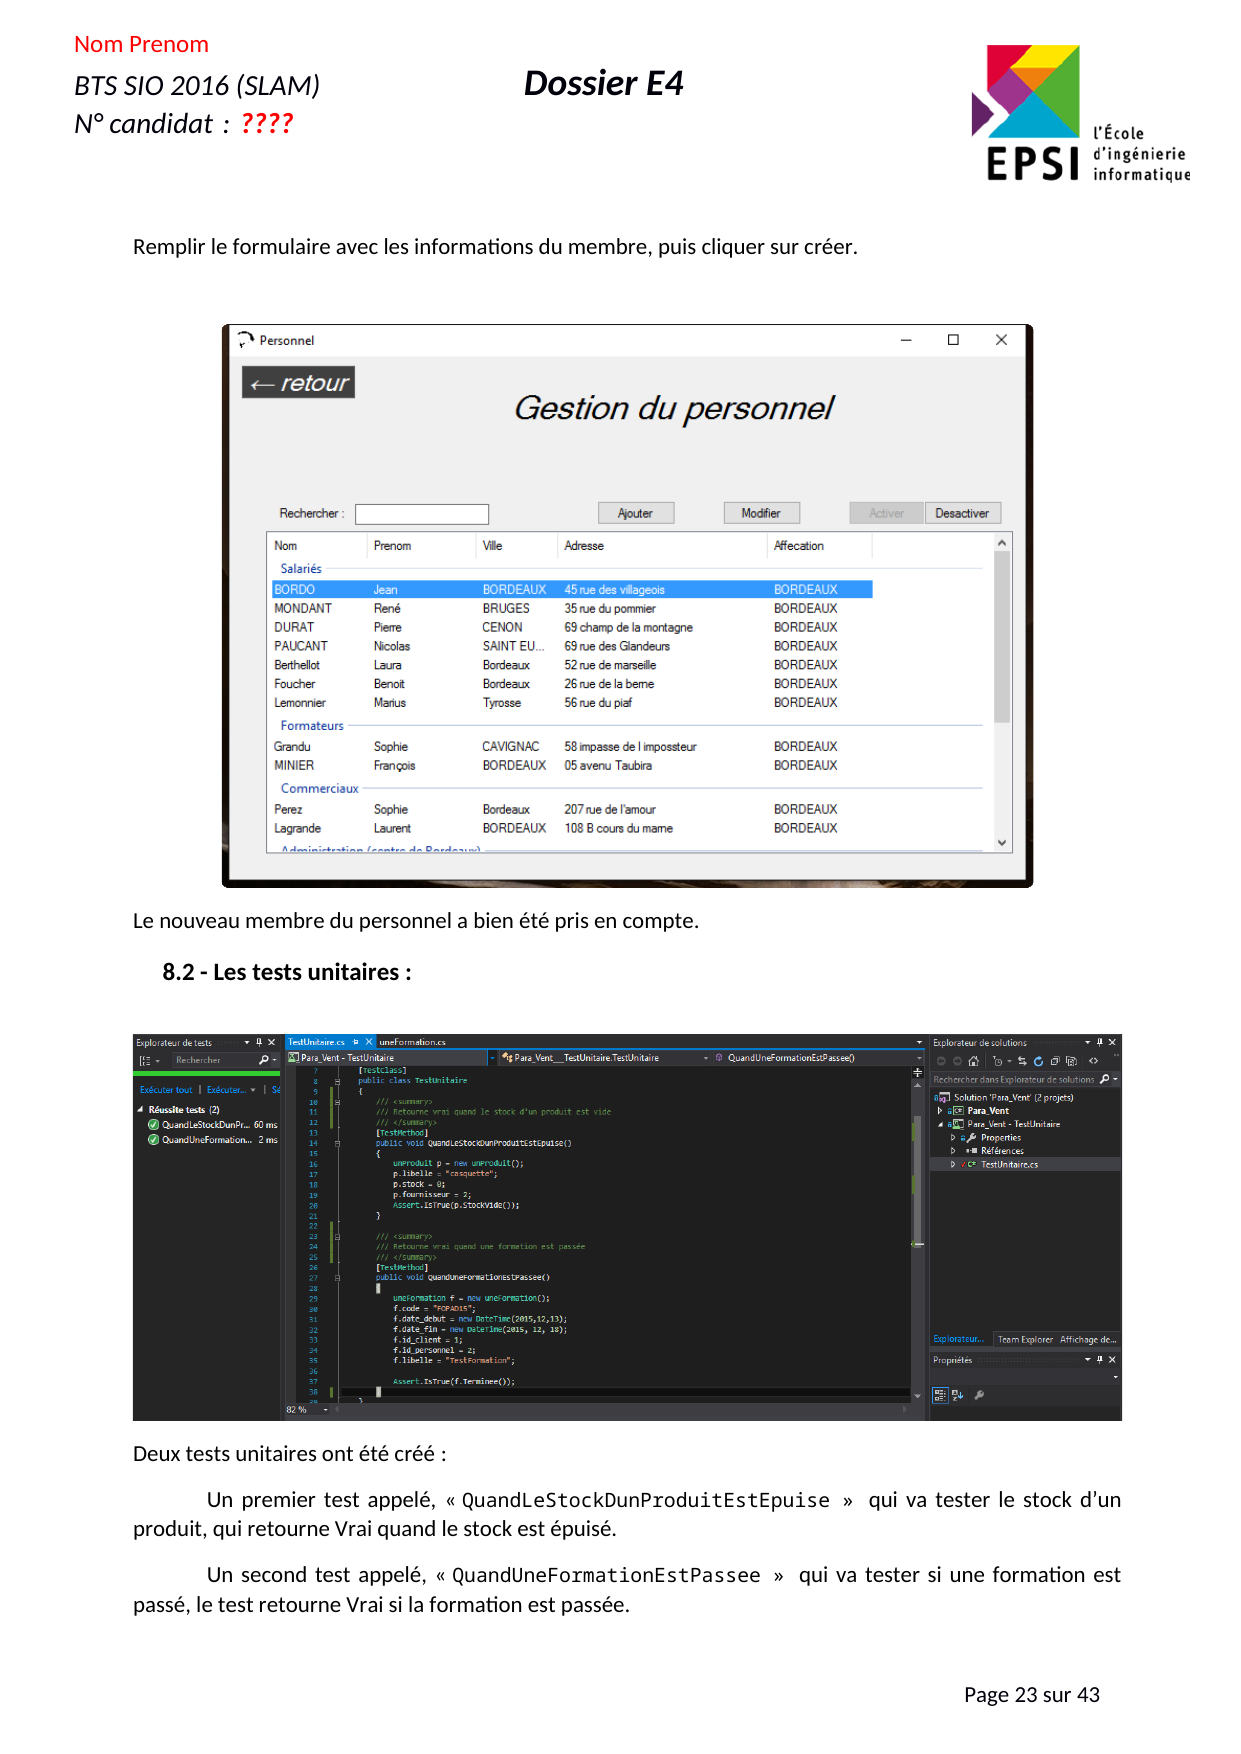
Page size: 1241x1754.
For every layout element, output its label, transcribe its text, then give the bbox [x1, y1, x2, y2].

text Remplir le formulaire avec les informations du membre, puis cliquer sur créer. [133, 232, 1122, 260]
text Deux tests unitaires ont été créé : [133, 1439, 1122, 1467]
text Un premier test appelé, « QuandLeStockDunProduitEstEpuise » qui va tester le stock d’un produit, qui retourne Vrai quand le stock est épuisé. [133, 1485, 1122, 1543]
text Un second test appelé, « QuandUneFormationEstPassee » qui va tester si une formation est passé, le test retourne Vrai si la formation est passée. [133, 1561, 1122, 1618]
text Le nouveau membre du personnel a bien été pris en compte. [133, 906, 1122, 934]
list - Les tests unitaires : [162, 956, 1122, 987]
